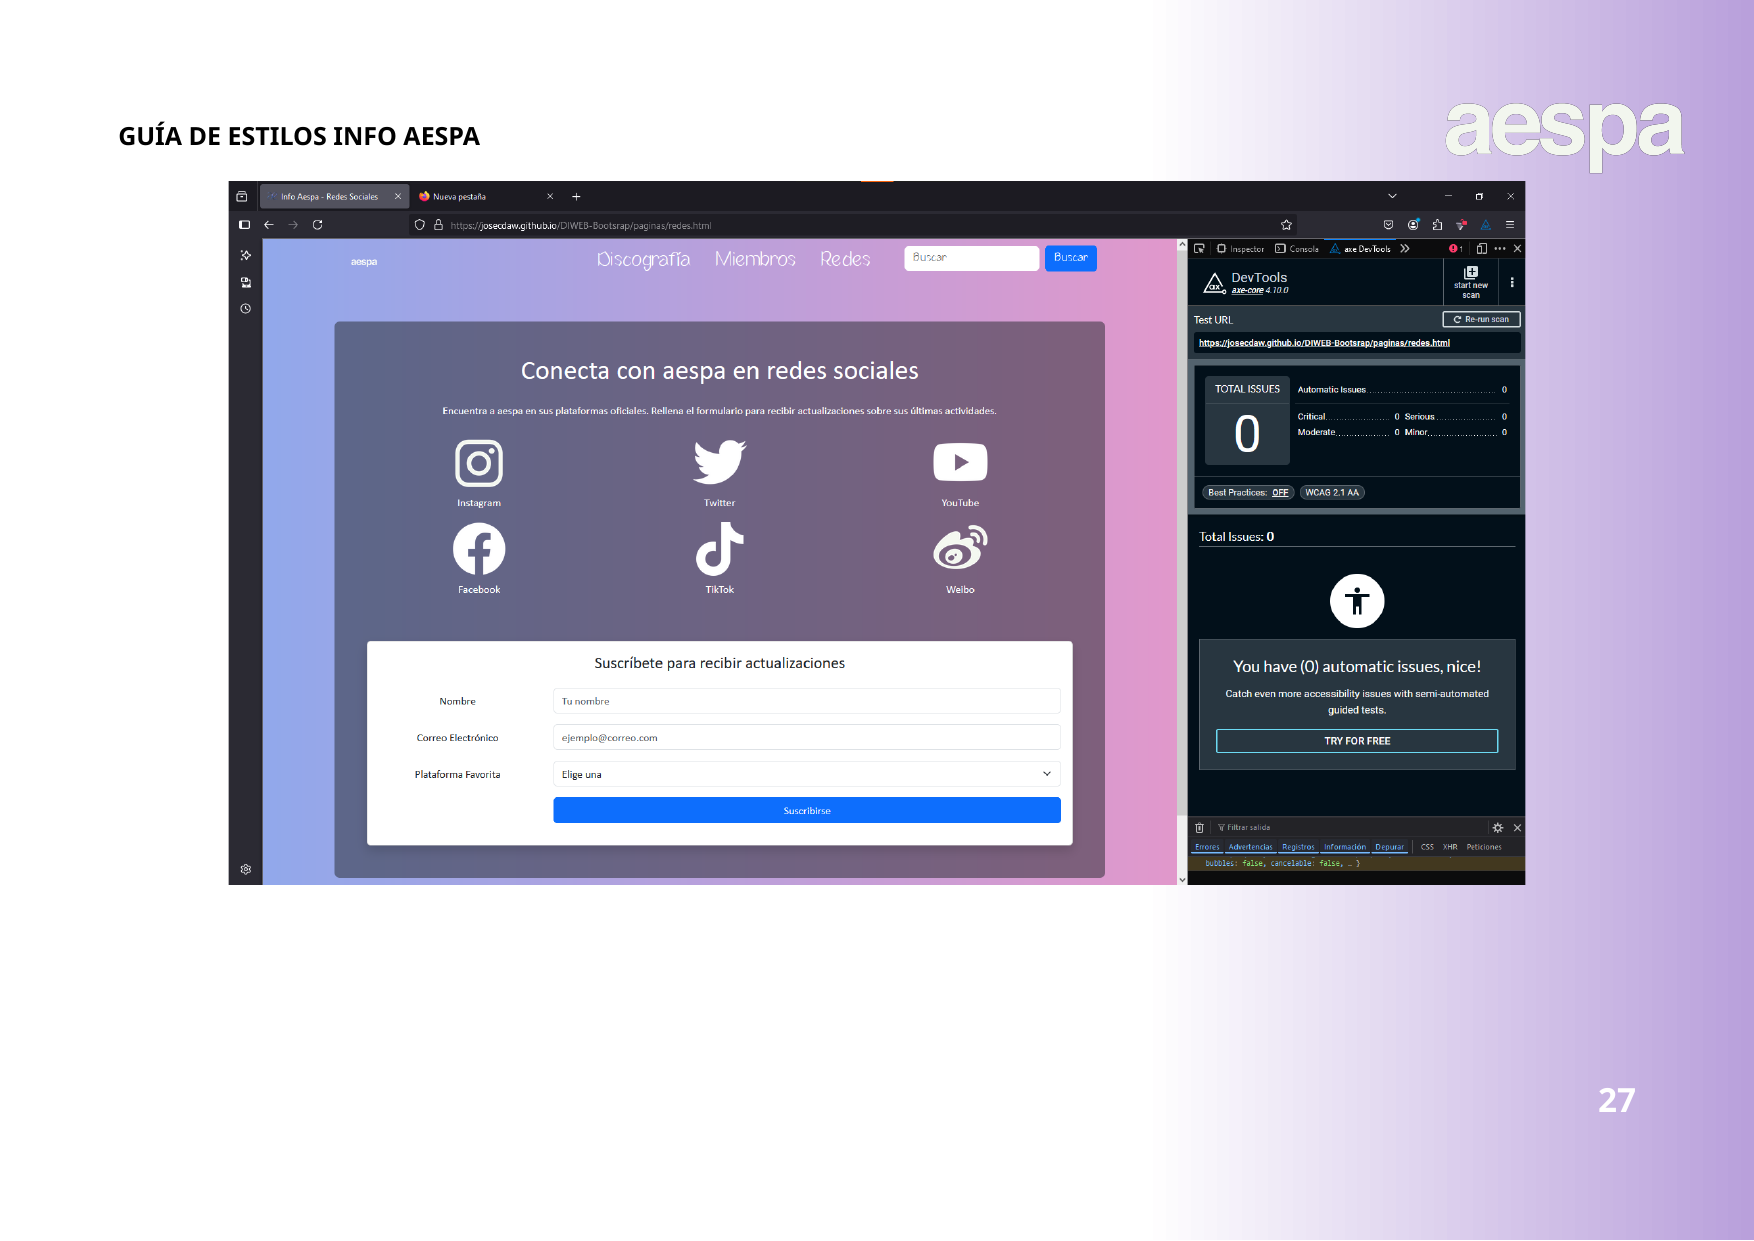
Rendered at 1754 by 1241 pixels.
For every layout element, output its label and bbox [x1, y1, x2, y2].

picture [228, 88, 1703, 885]
